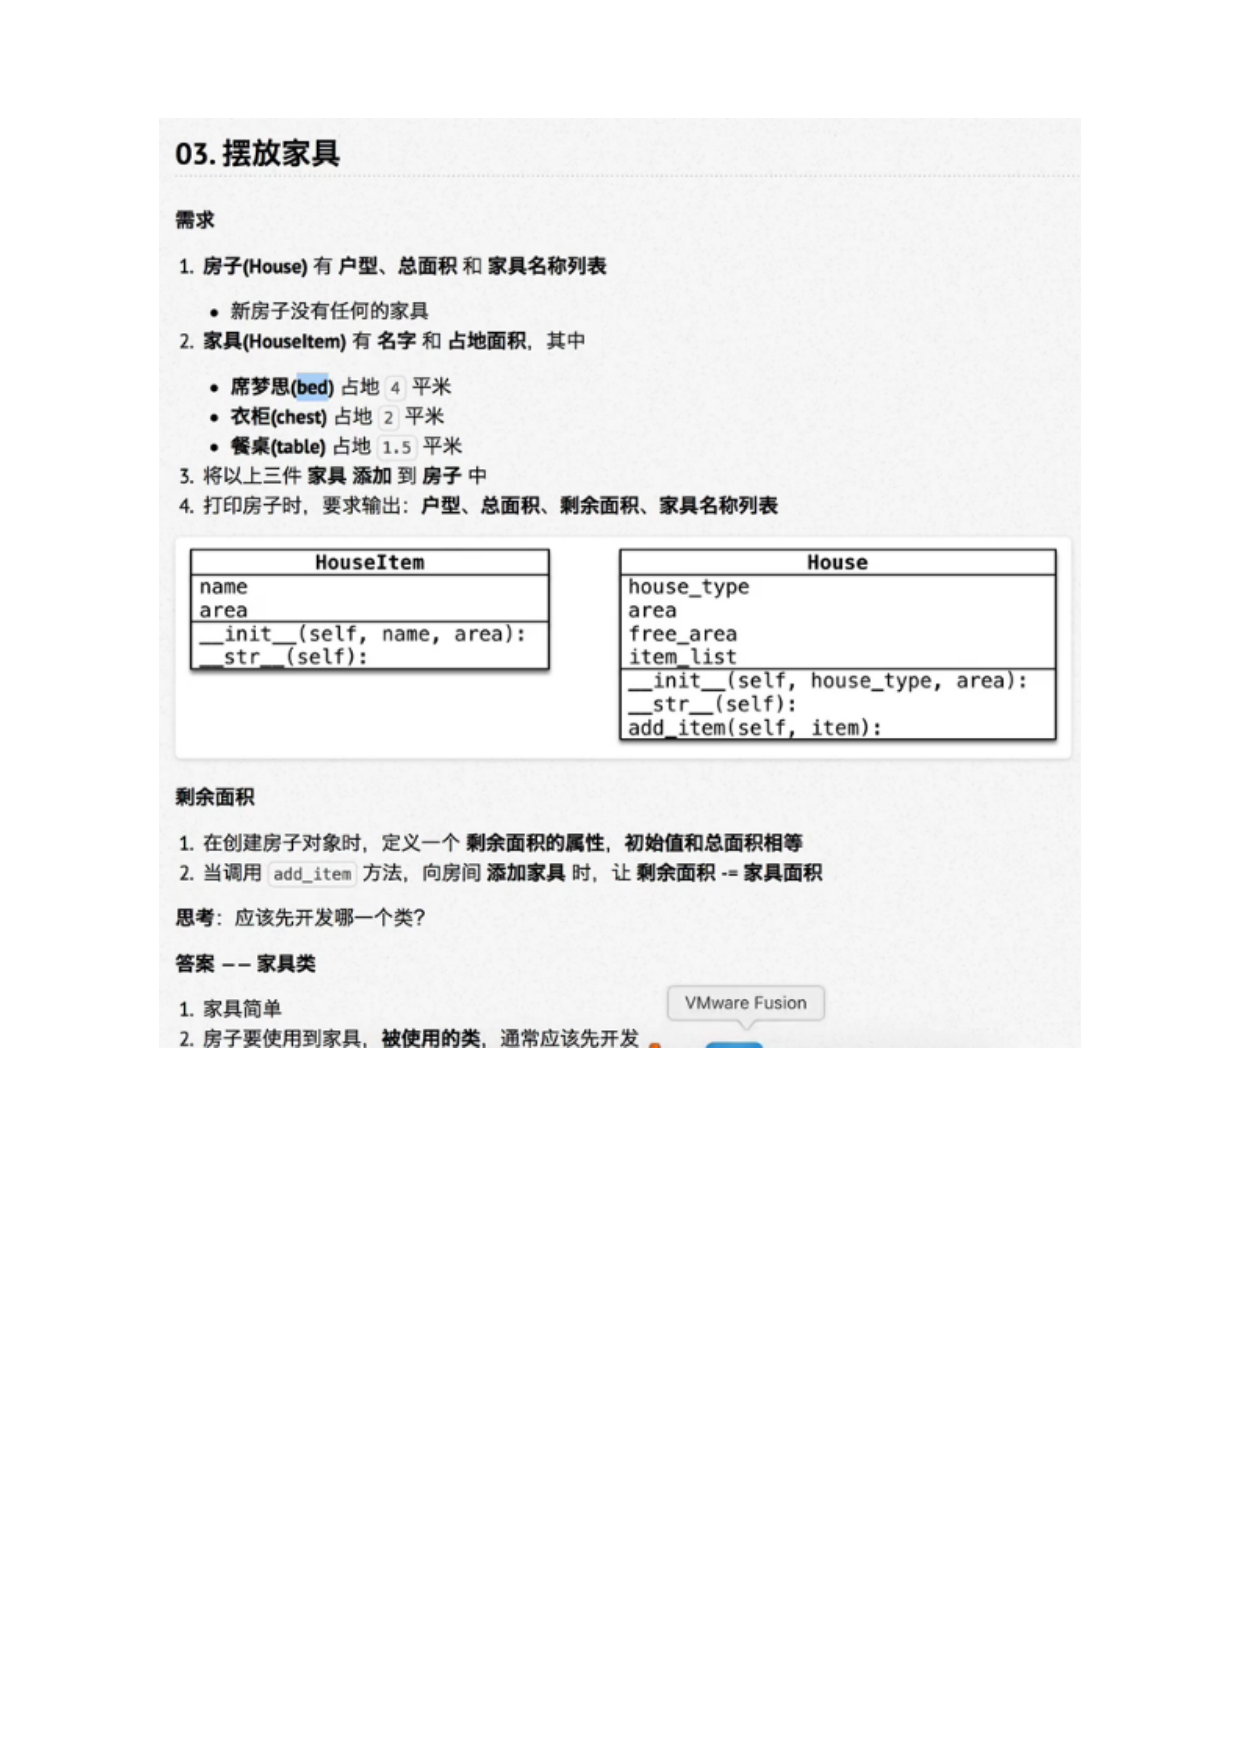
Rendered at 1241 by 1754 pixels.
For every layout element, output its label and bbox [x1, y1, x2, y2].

picture [159, 118, 1082, 1048]
